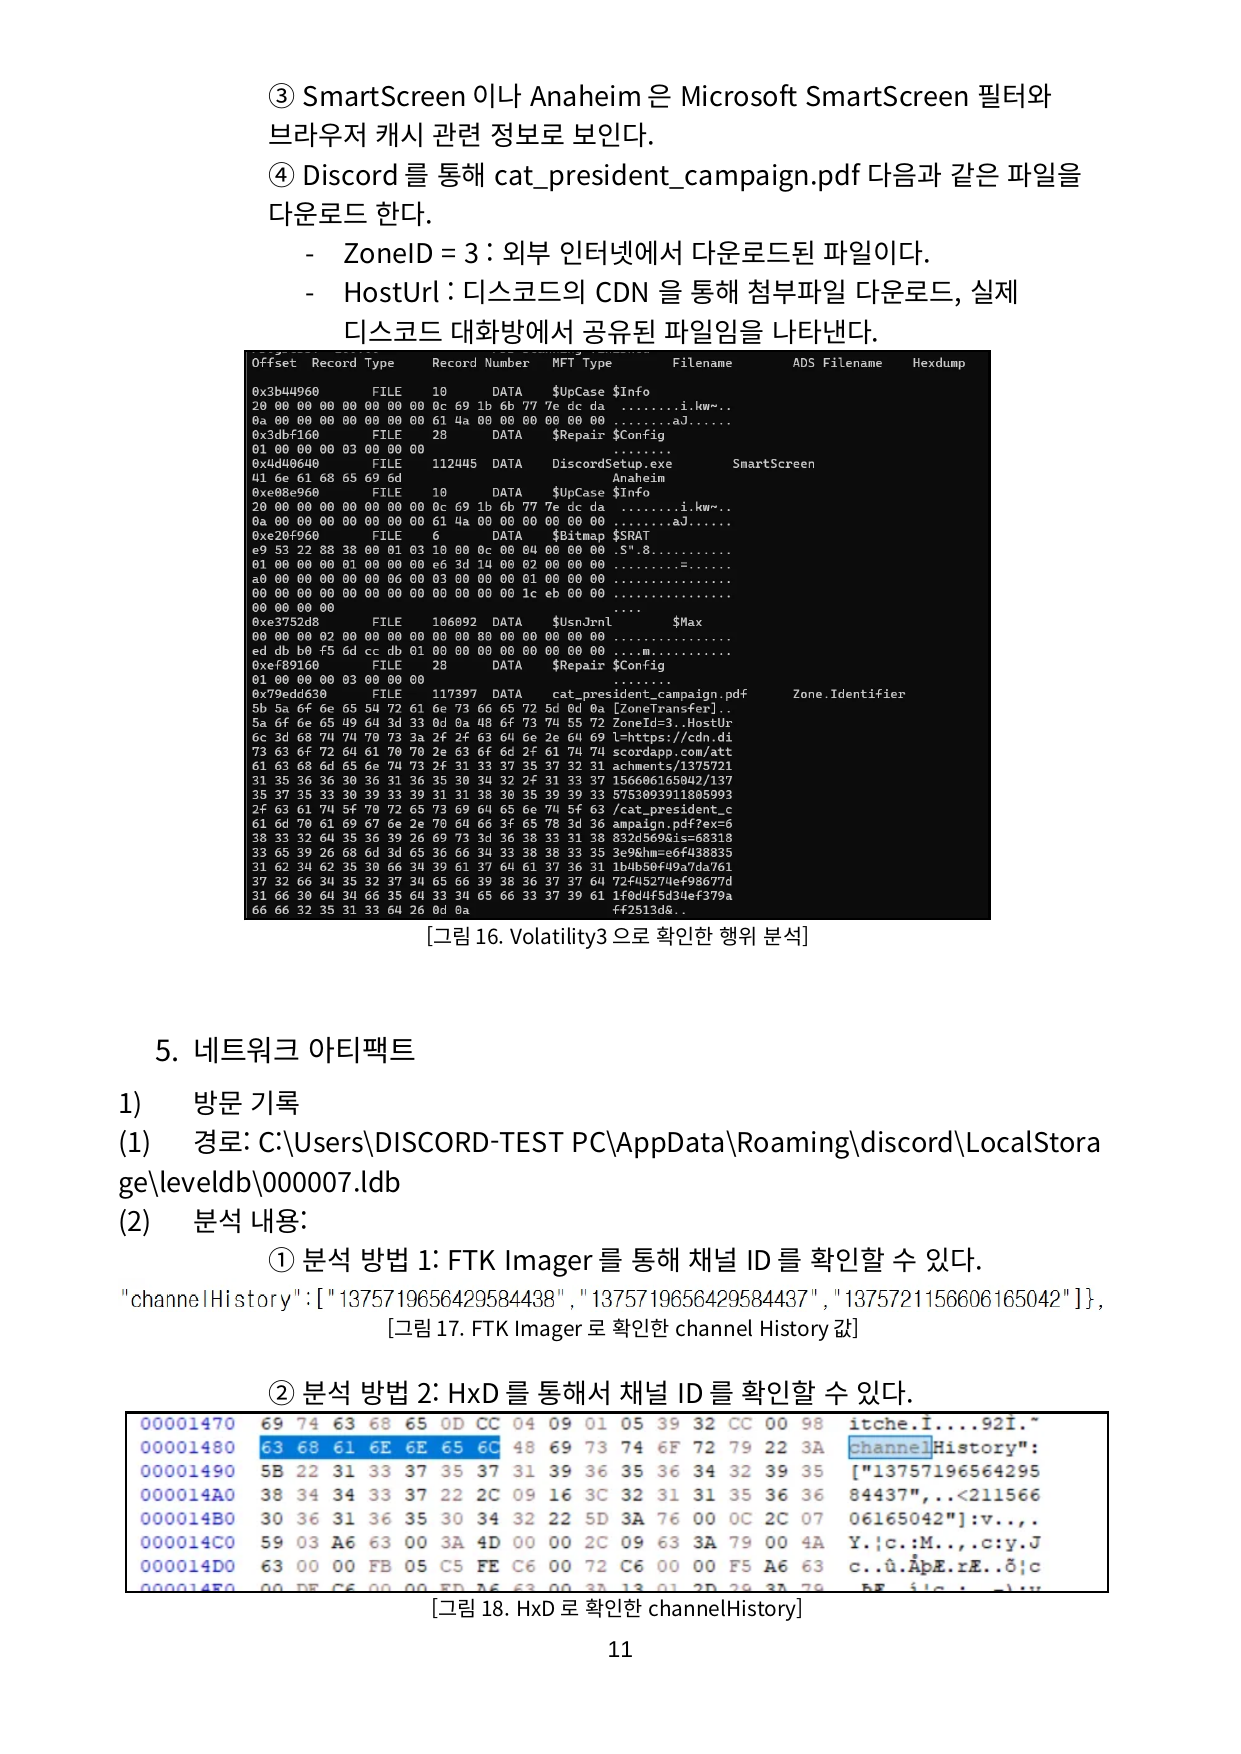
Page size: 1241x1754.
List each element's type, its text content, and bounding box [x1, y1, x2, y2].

text [그림16. Volatility3으로 확인한 행위 분석] [118, 920, 1117, 951]
text [그림18. HxD로 확인한 channelHistory] [118, 1593, 1117, 1623]
list ZoneID = 3 : 외부 인터넷에서 다운로드된 파일이다. [306, 232, 1122, 271]
text ① 분석 방법 1: FTK Imager를 통해 채널 ID를 확인할 수 있다. [268, 1239, 1117, 1278]
list HostUrl : 디스코드의 CDN 을 통해 첨부파일 다운로드, 실제 디스코드 대화방에서 공유된 파일임을 나타낸다. [306, 271, 1122, 350]
list 분석 내용: [118, 1200, 1117, 1239]
list 경로: C:\Users\DISCORD-TEST PC\AppData\Roaming\discord\LocalStorage\leveldb\000007.ldb [118, 1121, 1117, 1200]
list 방문 기록 [118, 1082, 1117, 1121]
text ③ SmartScreen이나 Anaheim은 Microsoft SmartScreen 필터와 브라우저 캐시 관련 정보로 보인다. [268, 75, 1122, 153]
text ② 분석 방법 2: HxD를 통해서 채널 ID를 확인할 수 있다. [268, 1372, 1117, 1411]
text ④ Discord를 통해 cat_president_campaign.pdf 다음과 같은 파일을 다운로드 한다. [268, 153, 1122, 232]
text [그림17. FTK Imager로 확인한 channel History값] [118, 1312, 1117, 1342]
list 네트워크 아티팩트 [156, 1027, 1122, 1069]
